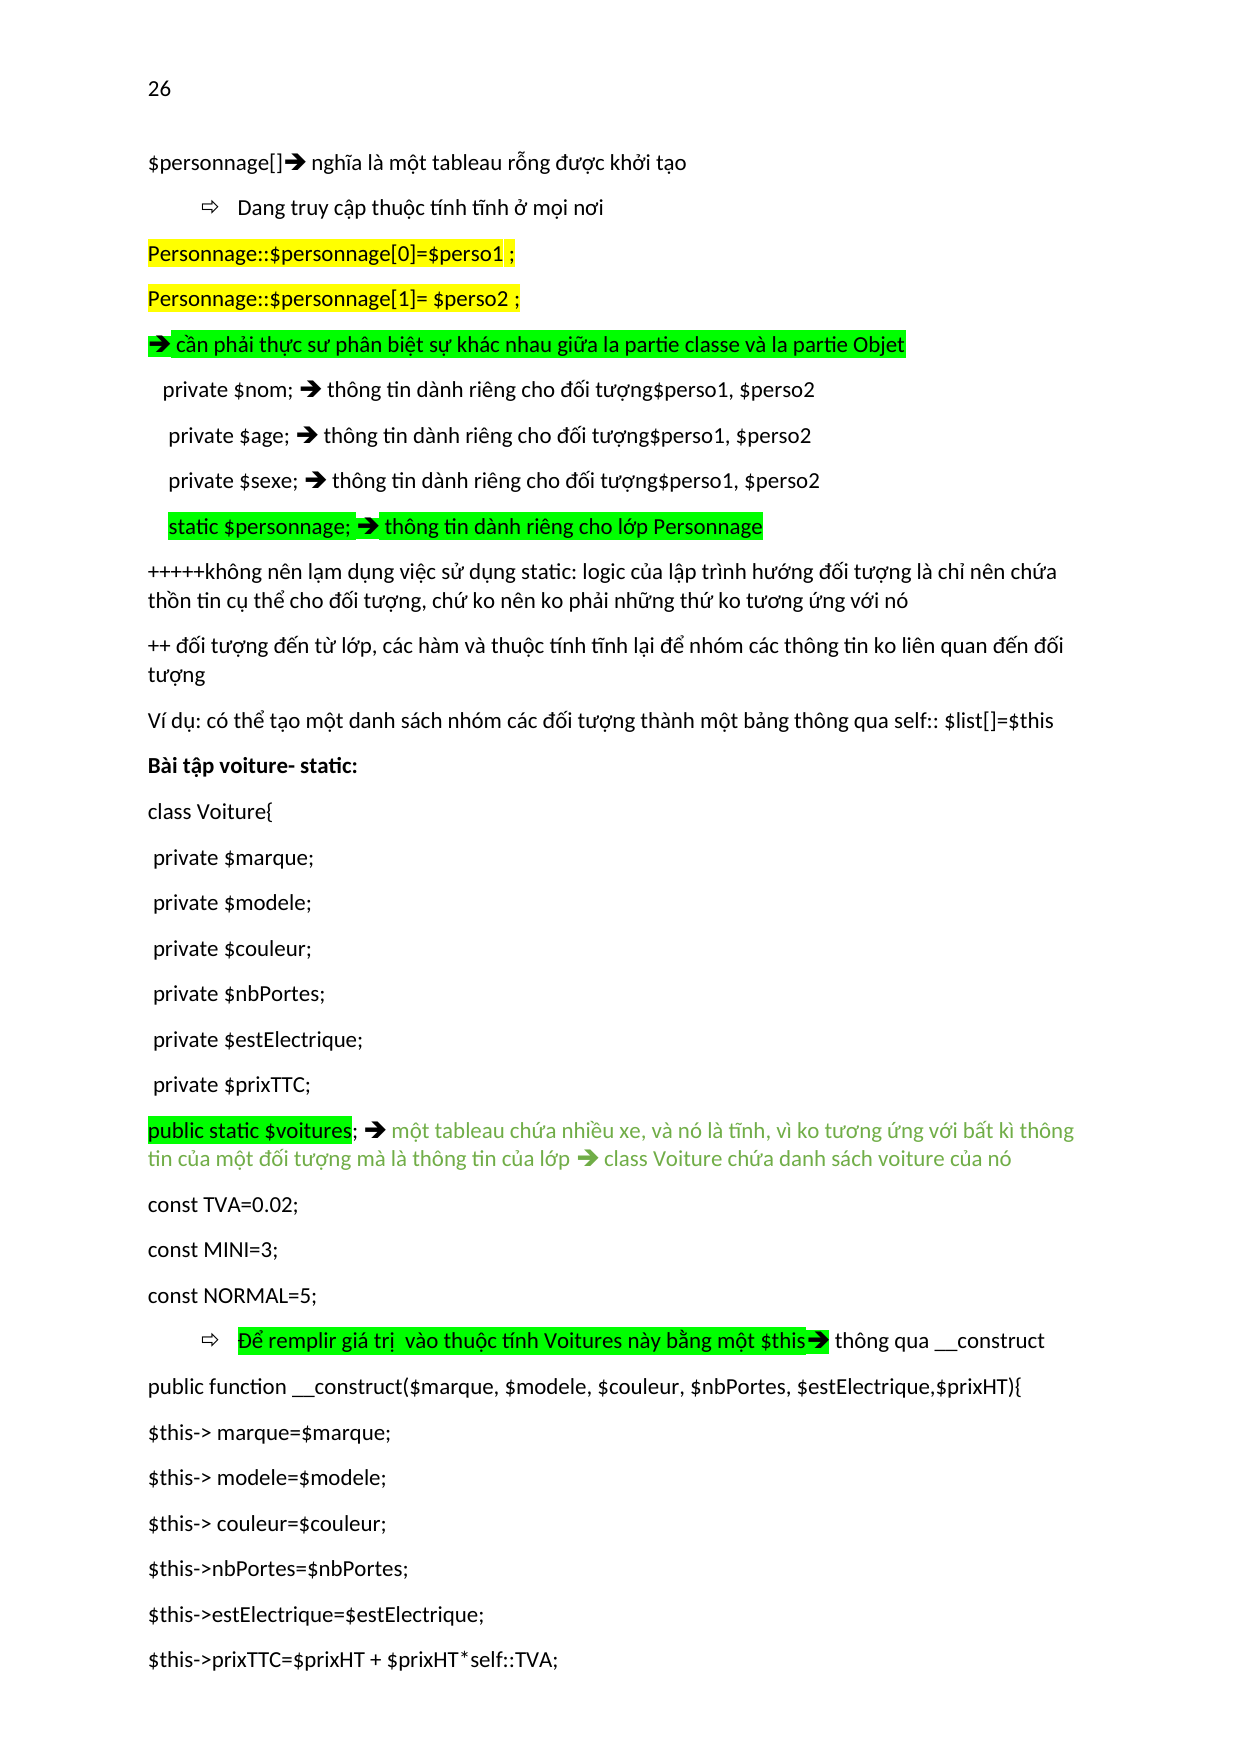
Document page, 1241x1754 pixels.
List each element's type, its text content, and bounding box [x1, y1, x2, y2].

text public function __construct($marque, $modele, $couleur, $nbPortes, $estElectrique,$prixHT){ [148, 1372, 1093, 1400]
text $this-> couleur=$couleur; [148, 1509, 1093, 1537]
text $this->nbPortes=$nbPortes; [148, 1554, 1093, 1582]
text private $modele; [148, 888, 1093, 916]
text Bài tập voiture- static: [148, 752, 1093, 779]
text Personnage::$personnage[1]= $perso2 ; [148, 284, 1093, 312]
text private $nom;  thông tin dành riêng cho đối tượng$perso1, $perso2 [148, 375, 1093, 403]
text Ví dụ: có thể tạo một danh sách nhóm các đối tượng thành một bảng thông qua self:: $list[]=$this [148, 706, 1093, 734]
text +++++không nên lạm dụng việc sử dụng static: logic của lập trình hướng đối tượng là chỉ nên chứa thồn tin cụ thể cho đối tượng, chứ ko nên ko phải những thứ ko tương ứng với nó [148, 557, 1093, 614]
text public static $voitures;  một tableau chứa nhiều xe, và nó là tĩnh, vì ko tương ứng với bất kì thông tin của một đối tượng mà là thông tin của lớp  class Voiture chứa danh sách voiture của nó [148, 1116, 1093, 1173]
text const MINI=3; [148, 1236, 1093, 1264]
text $personnage[] nghĩa là một tableau rỗng được khởi tạo [148, 148, 1093, 176]
text private $marque; [148, 843, 1093, 871]
text const TVA=0.02; [148, 1190, 1093, 1218]
text $this-> modele=$modele; [148, 1463, 1093, 1491]
text const NORMAL=5; [148, 1281, 1093, 1309]
text  cần phải thực sư phân biệt sự khác nhau giữa la partie classe và la partie Objet [148, 330, 1093, 358]
text private $nbPortes; [148, 979, 1093, 1007]
text private $prixTTC; [148, 1070, 1093, 1098]
list Dang truy cập thuộc tính tĩnh ở mọi nơi [200, 193, 1093, 221]
text $this->estElectrique=$estElectrique; [148, 1600, 1093, 1628]
text static $personnage;  thông tin dành riêng cho lớp Personnage [148, 512, 1093, 540]
text private $estElectrique; [148, 1025, 1093, 1053]
text class Voiture{ [148, 797, 1093, 825]
text private $sexe;  thông tin dành riêng cho đối tượng$perso1, $perso2 [148, 466, 1093, 494]
text ++ đối tượng đến từ lớp, các hàm và thuộc tính tĩnh lại để nhóm các thông tin ko liên quan đến đối tượng [148, 632, 1093, 688]
list Để remplir giá trị vào thuộc tính Voitures này bằng một $this thông qua __construct [200, 1327, 1093, 1355]
text Personnage::$personnage[0]=$perso1 ; [148, 239, 1093, 267]
text $this->prixTTC=$prixHT + $prixHT*self::TVA; [148, 1645, 1093, 1673]
text $this-> marque=$marque; [148, 1418, 1093, 1446]
text private $couleur; [148, 934, 1093, 962]
text private $age;  thông tin dành riêng cho đối tượng$perso1, $perso2 [148, 421, 1093, 449]
